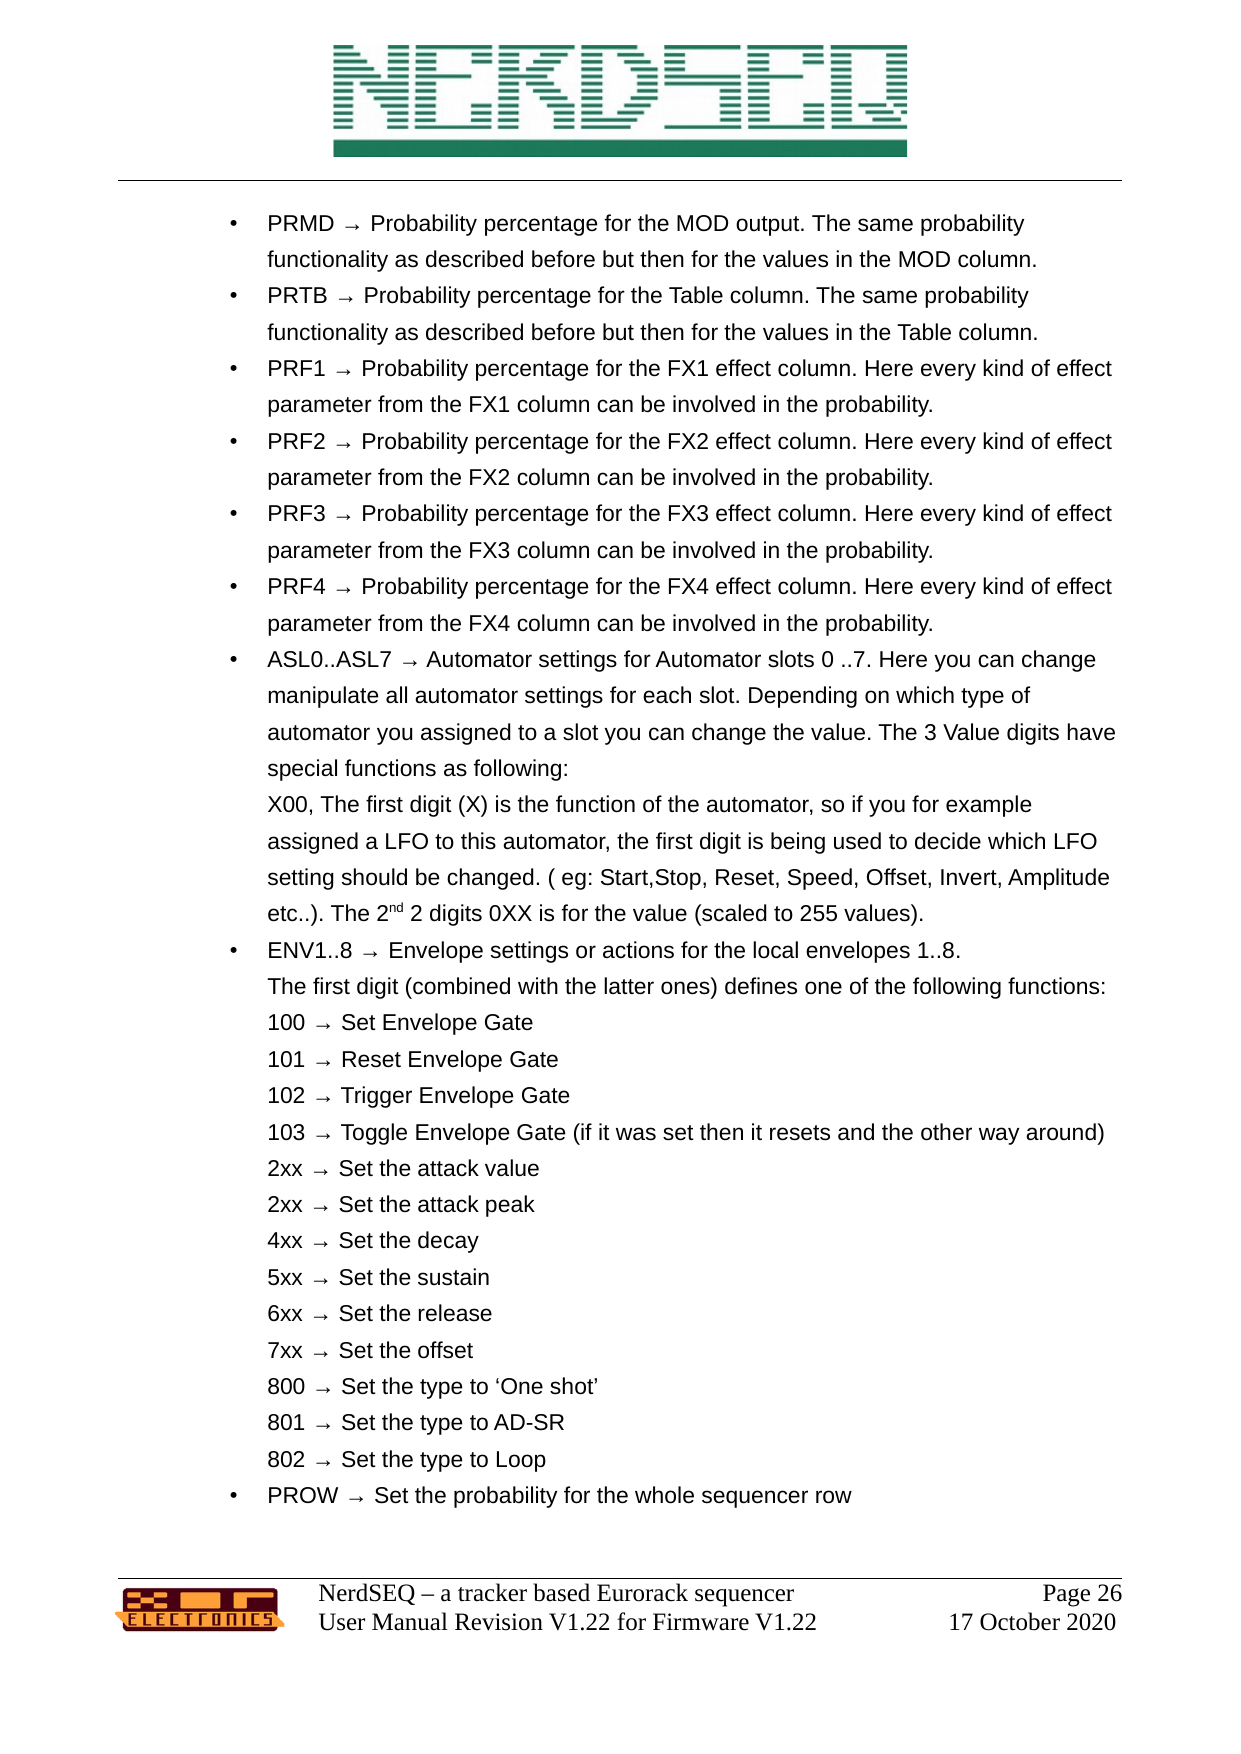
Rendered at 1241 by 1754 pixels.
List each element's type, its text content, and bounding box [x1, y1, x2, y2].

list 801 → Set the type to AD-SR [229, 1409, 1122, 1436]
list 100 → Set Envelope Gate 101 → Reset Envelope Gate 102 → Trigger Envelope Gate 103 → Toggle Envelope Gate (if it was set then it resets and the other way around) 2xx → Set the attack value 2xx → Set the attack peak [229, 1009, 1122, 1217]
list 802 → Set the type to Loop [229, 1446, 1122, 1472]
list ENV1..8 → Envelope settings or actions for the local envelopes 1..8. [229, 937, 1122, 963]
list The first digit (combined with the latter ones) defines one of the following functions: [229, 973, 1122, 999]
picture [115, 1584, 285, 1634]
list 5xx → Set the sustain 6xx → Set the release 7xx → Set the offset 800 → Set the type to ‘One shot’ [229, 1264, 1122, 1399]
list PRF4 → Probability percentage for the FX4 effect column. Here every kind of effect parameter from the FX4 column can be involved in the probability. [229, 573, 1122, 636]
list X00, The first digit (X) is the function of the automator, so if you for example assigned a LFO to this automator, the first digit is being used to decide which LFO setting should be changed. ( eg: Start,Stop, Reset, Speed, Offset, Invert, Amplitude etc..). The 2nd 2 digits 0XX is for the value (scaled to 255 values). [229, 791, 1122, 927]
list PRF2 → Probability percentage for the FX2 effect column. Here every kind of effect parameter from the FX2 column can be involved in the probability. [229, 428, 1122, 490]
list PRMD → Probability percentage for the MOD output. The same probability functionality as described before but then for the values in the MOD column. [229, 209, 1122, 272]
list PROW → Set the probability for the whole sequencer row [229, 1482, 1122, 1508]
list PRF1 → Probability percentage for the FX1 effect column. Here every kind of effect parameter from the FX1 column can be involved in the probability. [229, 355, 1122, 418]
list ASL0..ASL7 → Automator settings for Automator slots 0 ..7. Here you can change manipulate all automator settings for each slot. Depending on which type of automator you assigned to a slot you can change the value. The 3 Value digits have special functions as following: [229, 646, 1122, 781]
list PRTB → Probability percentage for the Table column. The same probability functionality as described before but then for the values in the Table column. [229, 282, 1122, 345]
list PRF3 → Probability percentage for the FX3 effect column. Here every kind of effect parameter from the FX3 column can be involved in the probability. [229, 500, 1122, 563]
picture [333, 45, 908, 157]
list 4xx → Set the decay [229, 1227, 1122, 1254]
